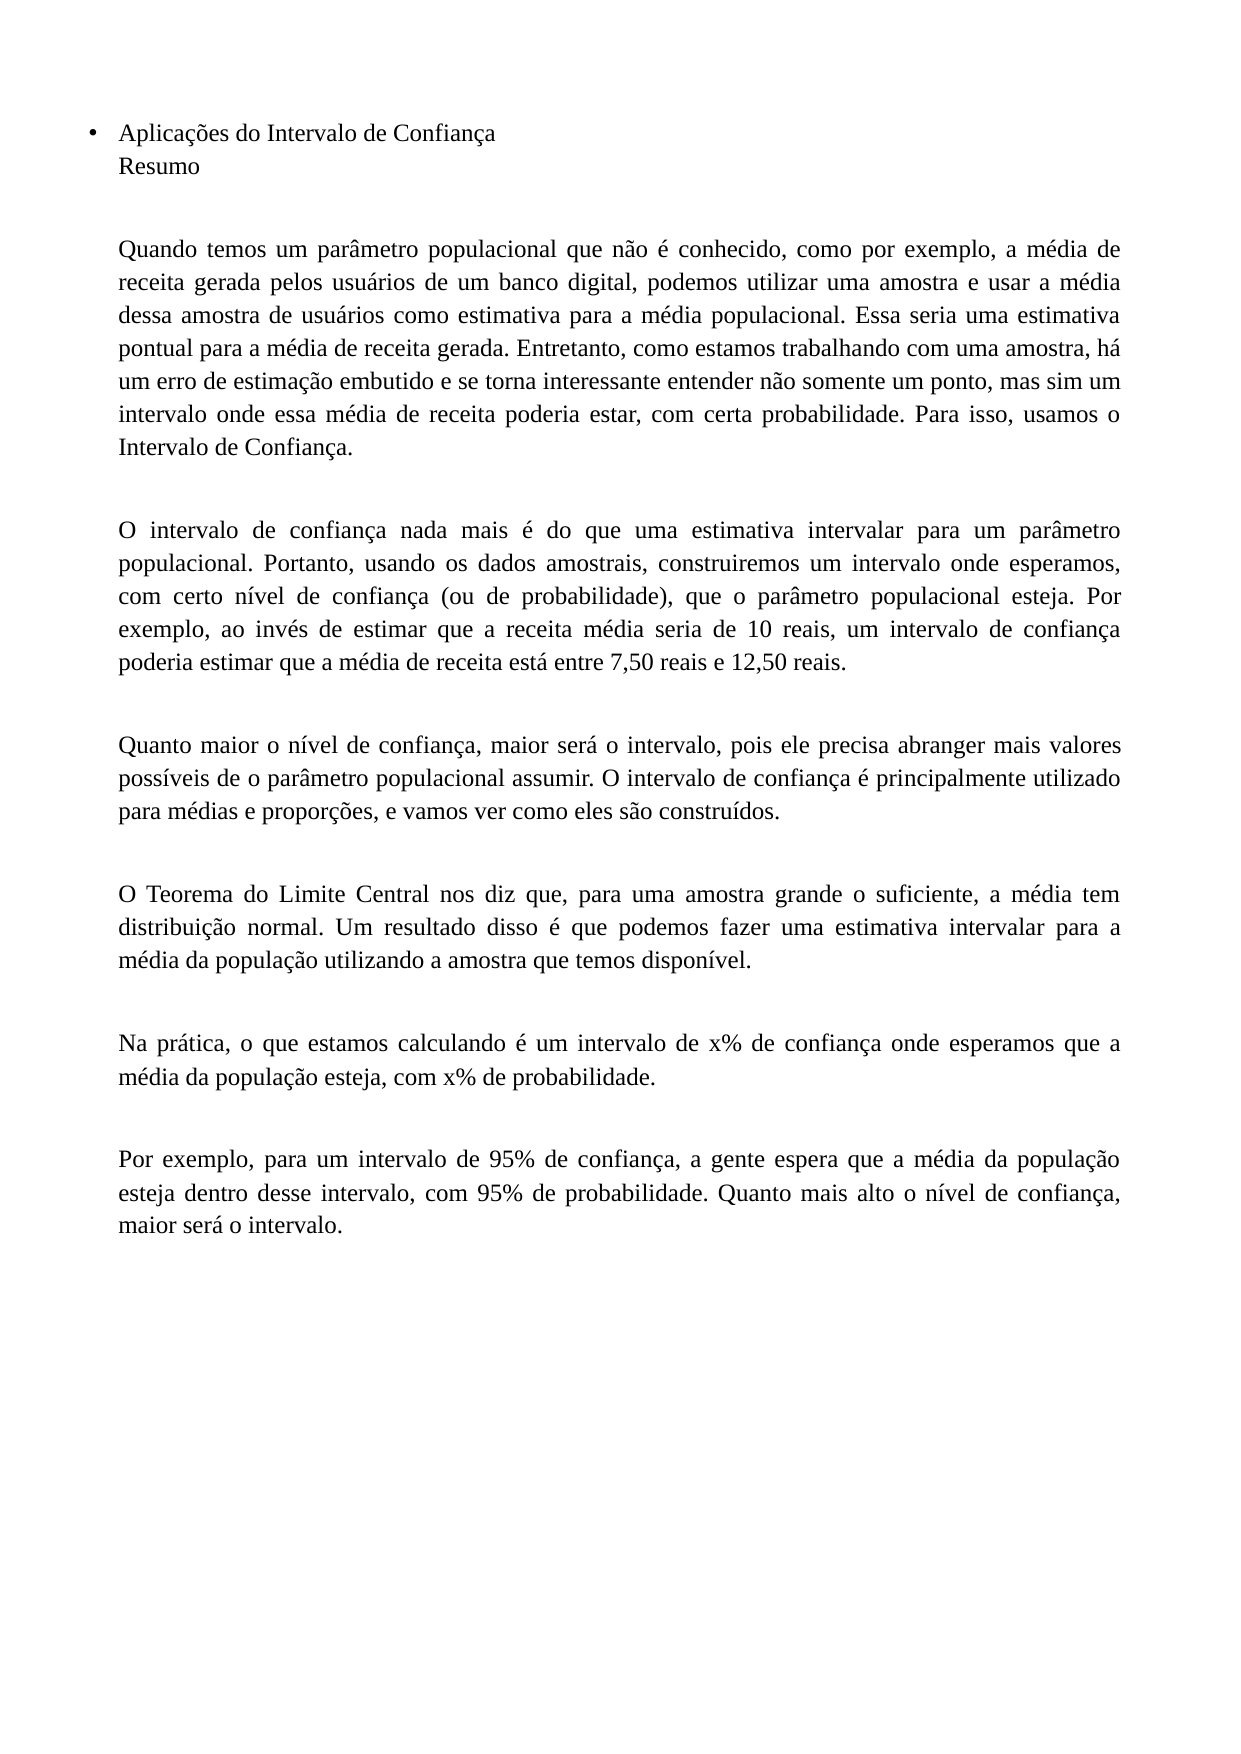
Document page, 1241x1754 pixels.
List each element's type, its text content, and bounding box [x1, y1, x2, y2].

text Por exemplo, para um intervalo de 95% de confiança, a gente espera que a média da população esteja dentro desse intervalo, com 95% de probabilidade. Quanto mais alto o nível de confiança, maior será o intervalo. [118, 1144, 1122, 1239]
text Na prática, o que estamos calculando é um intervalo de x% de confiança onde esperamos que a média da população esteja, com x% de probabilidade. [118, 1028, 1122, 1090]
text Quando temos um parâmetro populacional que não é conhecido, como por exemplo, a média de receita gerada pelos usuários de um banco digital, podemos utilizar uma amostra e usar a média dessa amostra de usuários como estimativa para a média populacional. Essa seria uma estimativa pontual para a média de receita gerada. Entretanto, como estamos trabalhando com uma amostra, há um erro de estimação embutido e se torna interessante entender não somente um ponto, mas sim um intervalo onde essa média de receita poderia estar, com certa probabilidade. Para isso, usamos o Intervalo de Confiança. [118, 234, 1122, 461]
list Aplicações do Intervalo de Confiança [118, 118, 1122, 147]
text O Teorema do Limite Central nos diz que, para uma amostra grande o suficiente, a média tem distribuição normal. Um resultado disso é que podemos fazer uma estimativa intervalar para a média da população utilizando a amostra que temos disponível. [118, 879, 1122, 974]
text Resumo [118, 151, 1122, 180]
text O intervalo de confiança nada mais é do que uma estimativa intervalar para um parâmetro populacional. Portanto, usando os dados amostrais, construiremos um intervalo onde esperamos, com certo nível de confiança (ou de probabilidade), que o parâmetro populacional esteja. Por exemplo, ao invés de estimar que a receita média seria de 10 reais, um intervalo de confiança poderia estimar que a média de receita está entre 7,50 reais e 12,50 reais. [118, 515, 1122, 676]
text Quanto maior o nível de confiança, maior será o intervalo, pois ele precisa abranger mais valores possíveis de o parâmetro populacional assumir. O intervalo de confiança é principalmente utilizado para médias e proporções, e vamos ver como eles são construídos. [118, 730, 1122, 825]
